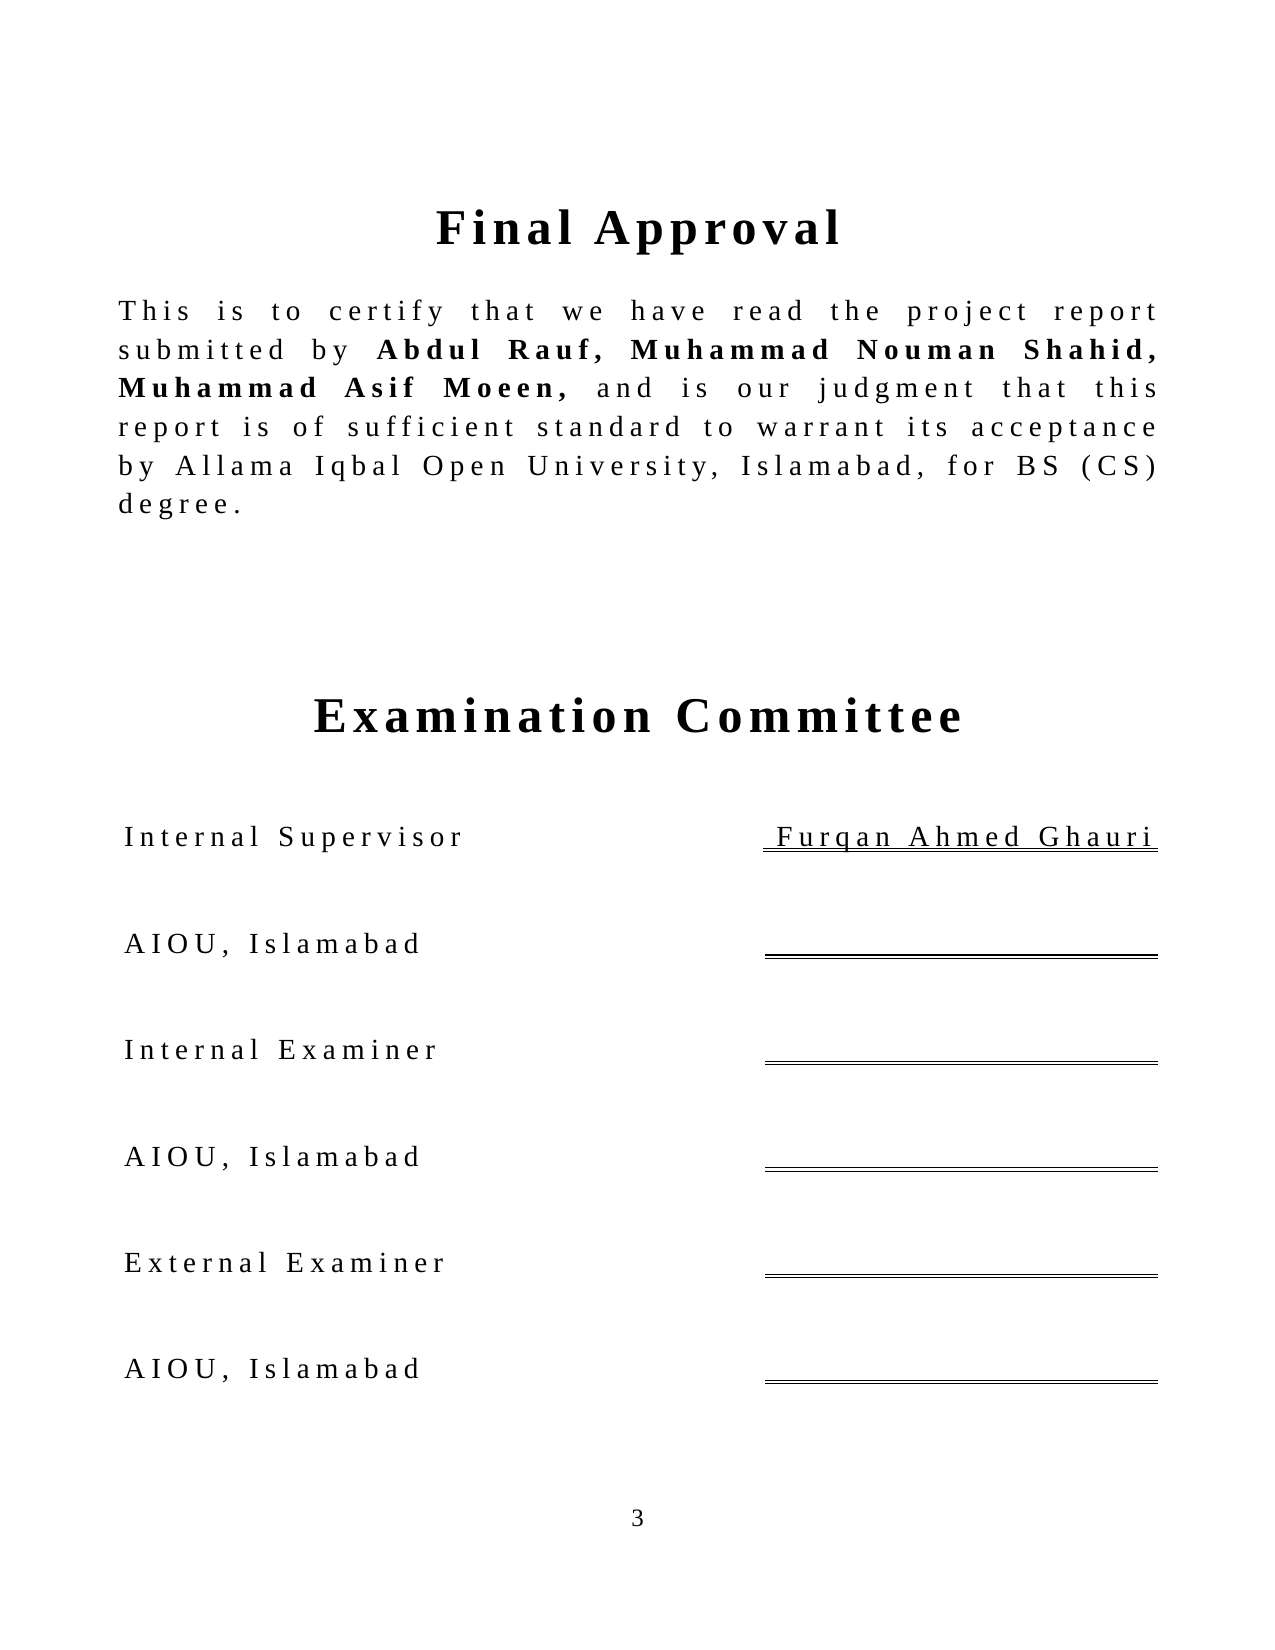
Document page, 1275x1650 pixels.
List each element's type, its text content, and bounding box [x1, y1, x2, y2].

text This is to certify that we have read the project report submitted by Abdul Rauf, Muhammad Nouman Shahid, Muhammad Asif Moeen, and is our judgment that this report is of sufficient standard to warrant its acceptance by Allama Iqbal Open University, Islamabad, for BS (CS) degree. [118, 293, 1157, 520]
table_cell Internal Supervisor [118, 757, 637, 864]
table_cell [638, 970, 1157, 1077]
table_cell AIOU, Islamabad [118, 864, 637, 970]
table_cell Internal Examiner [118, 970, 637, 1077]
table_cell External Examiner [118, 1183, 637, 1289]
table_cell [638, 1077, 1157, 1183]
table_cell AIOU, Islamabad [118, 1077, 637, 1183]
table_cell [638, 864, 1157, 970]
table_cell AIOU, Islamabad [118, 1290, 637, 1396]
table_cell [638, 1183, 1157, 1289]
table_cell [638, 1290, 1157, 1396]
table_cell Furqan Ahmed Ghauri [638, 757, 1157, 864]
table_header Examination Committee [118, 671, 1157, 757]
text Final Approval [118, 197, 1157, 255]
